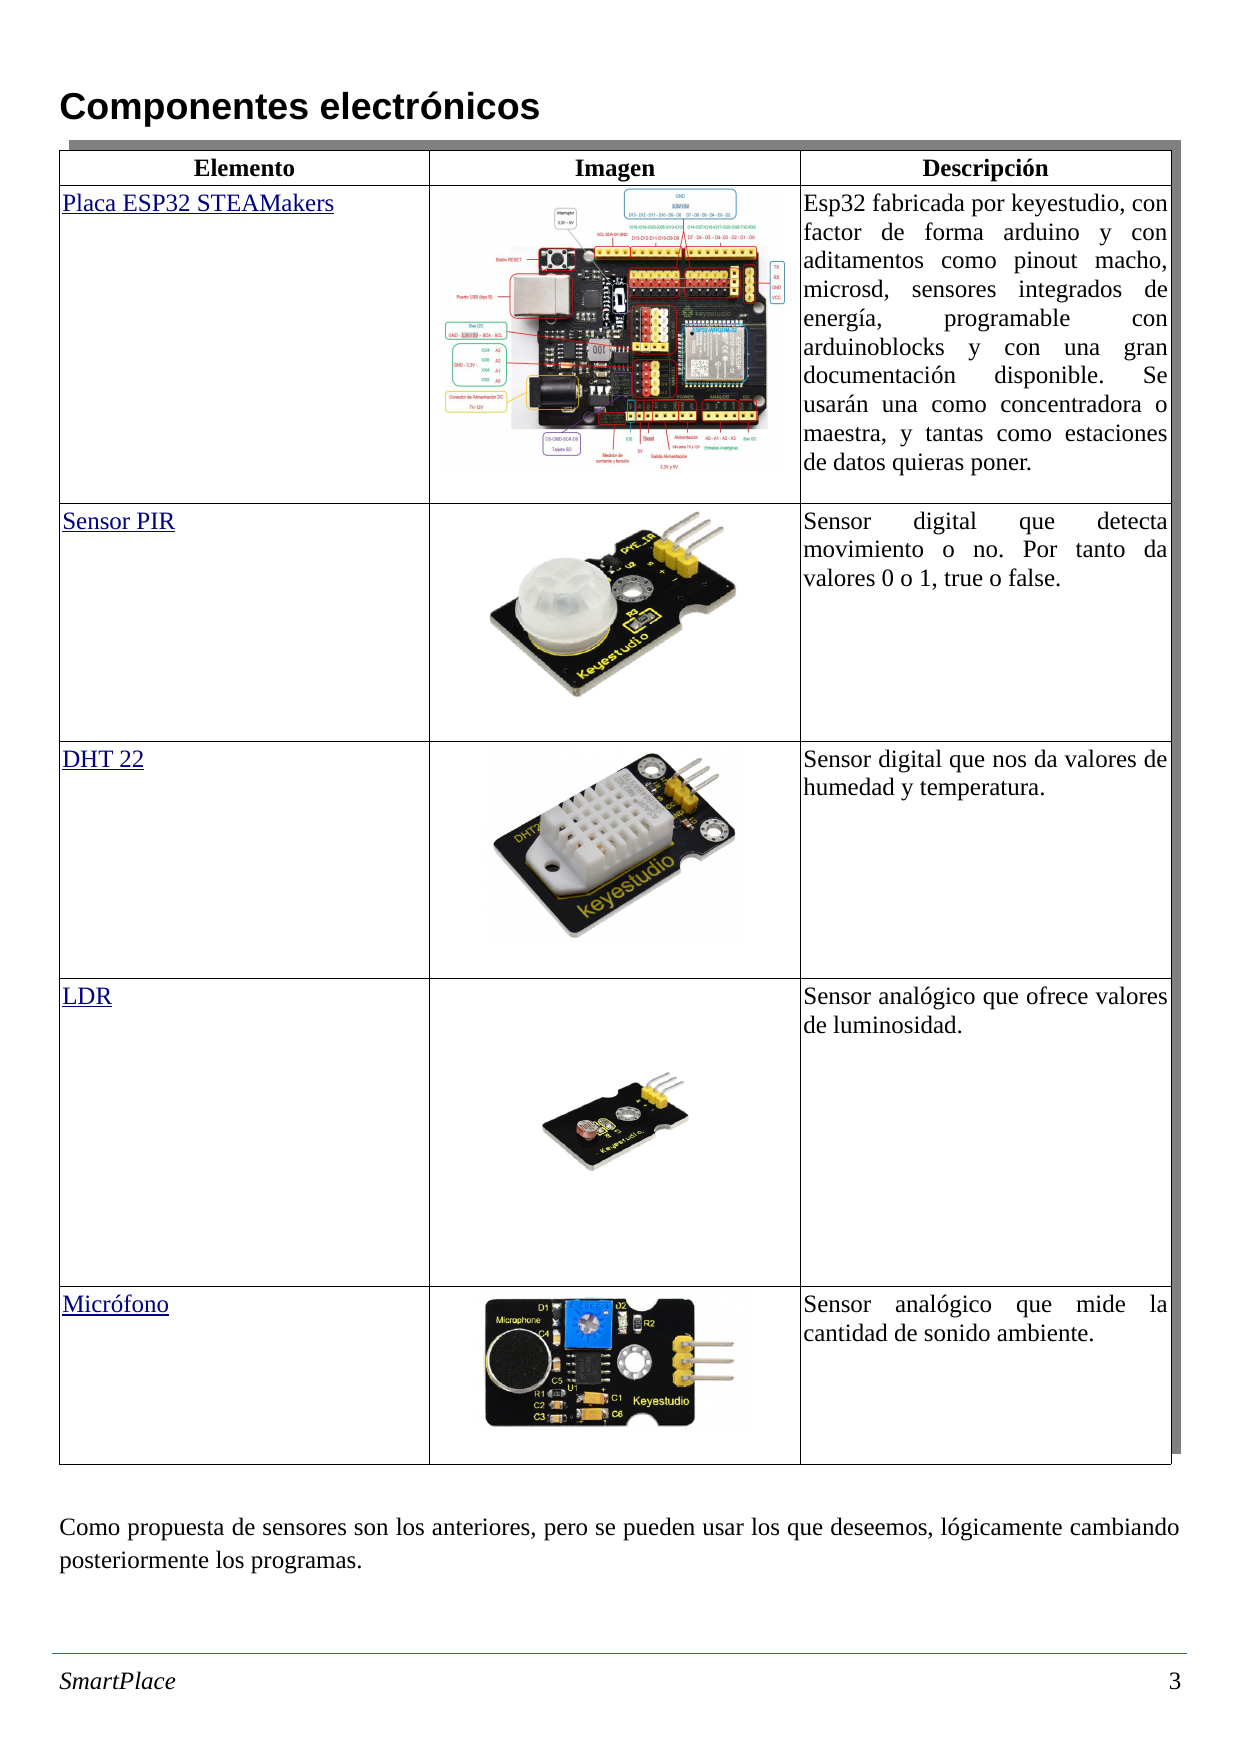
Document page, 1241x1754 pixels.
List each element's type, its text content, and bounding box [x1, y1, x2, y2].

table_cell Sensor digital que detecta movimiento o no. Por tanto da valores 0 o 1, true o false. [801, 504, 1171, 741]
text Como propuesta de sensores son los anteriores, pero se pueden usar los que deseemos, lógicamente cambiando posteriormente los programas. [59, 1512, 1181, 1573]
table_header Descripción [801, 151, 1171, 185]
picture [476, 1289, 754, 1433]
picture [484, 743, 746, 947]
table_cell Placa ESP32 STEAMakers [60, 186, 429, 503]
table_cell LDR [60, 979, 429, 1286]
table_cell Sensor PIR [60, 504, 429, 741]
picture [478, 981, 752, 1255]
table_cell [430, 504, 800, 741]
table_cell Micrófono [60, 1287, 429, 1464]
table_cell DHT 22 [60, 742, 429, 978]
table_cell Sensor analógico que ofrece valores de luminosidad. [801, 979, 1171, 1286]
table_header Imagen [430, 151, 800, 185]
table_cell Esp32 fabricada por keyestudio, con factor de forma arduino y con aditamentos como pinout macho, microsd, sensores integrados de energía, programable con arduinoblocks y con una gran documentación disponible. Se usarán una como concentradora o maestra, y tantas como estaciones de datos quieras poner. [801, 186, 1171, 503]
table_cell Sensor digital que nos da valores de humedad y temperatura. [801, 742, 1171, 978]
table_cell Sensor analógico que mide la cantidad de sonido ambiente. [801, 1287, 1171, 1464]
picture [472, 505, 758, 709]
table_cell [430, 742, 800, 978]
table_cell [430, 1287, 800, 1464]
table_header Elemento [60, 151, 429, 185]
table_cell [430, 186, 800, 503]
subtitle Componentes electrónicos [59, 84, 1181, 127]
table_cell [430, 979, 800, 1286]
picture [443, 187, 787, 472]
